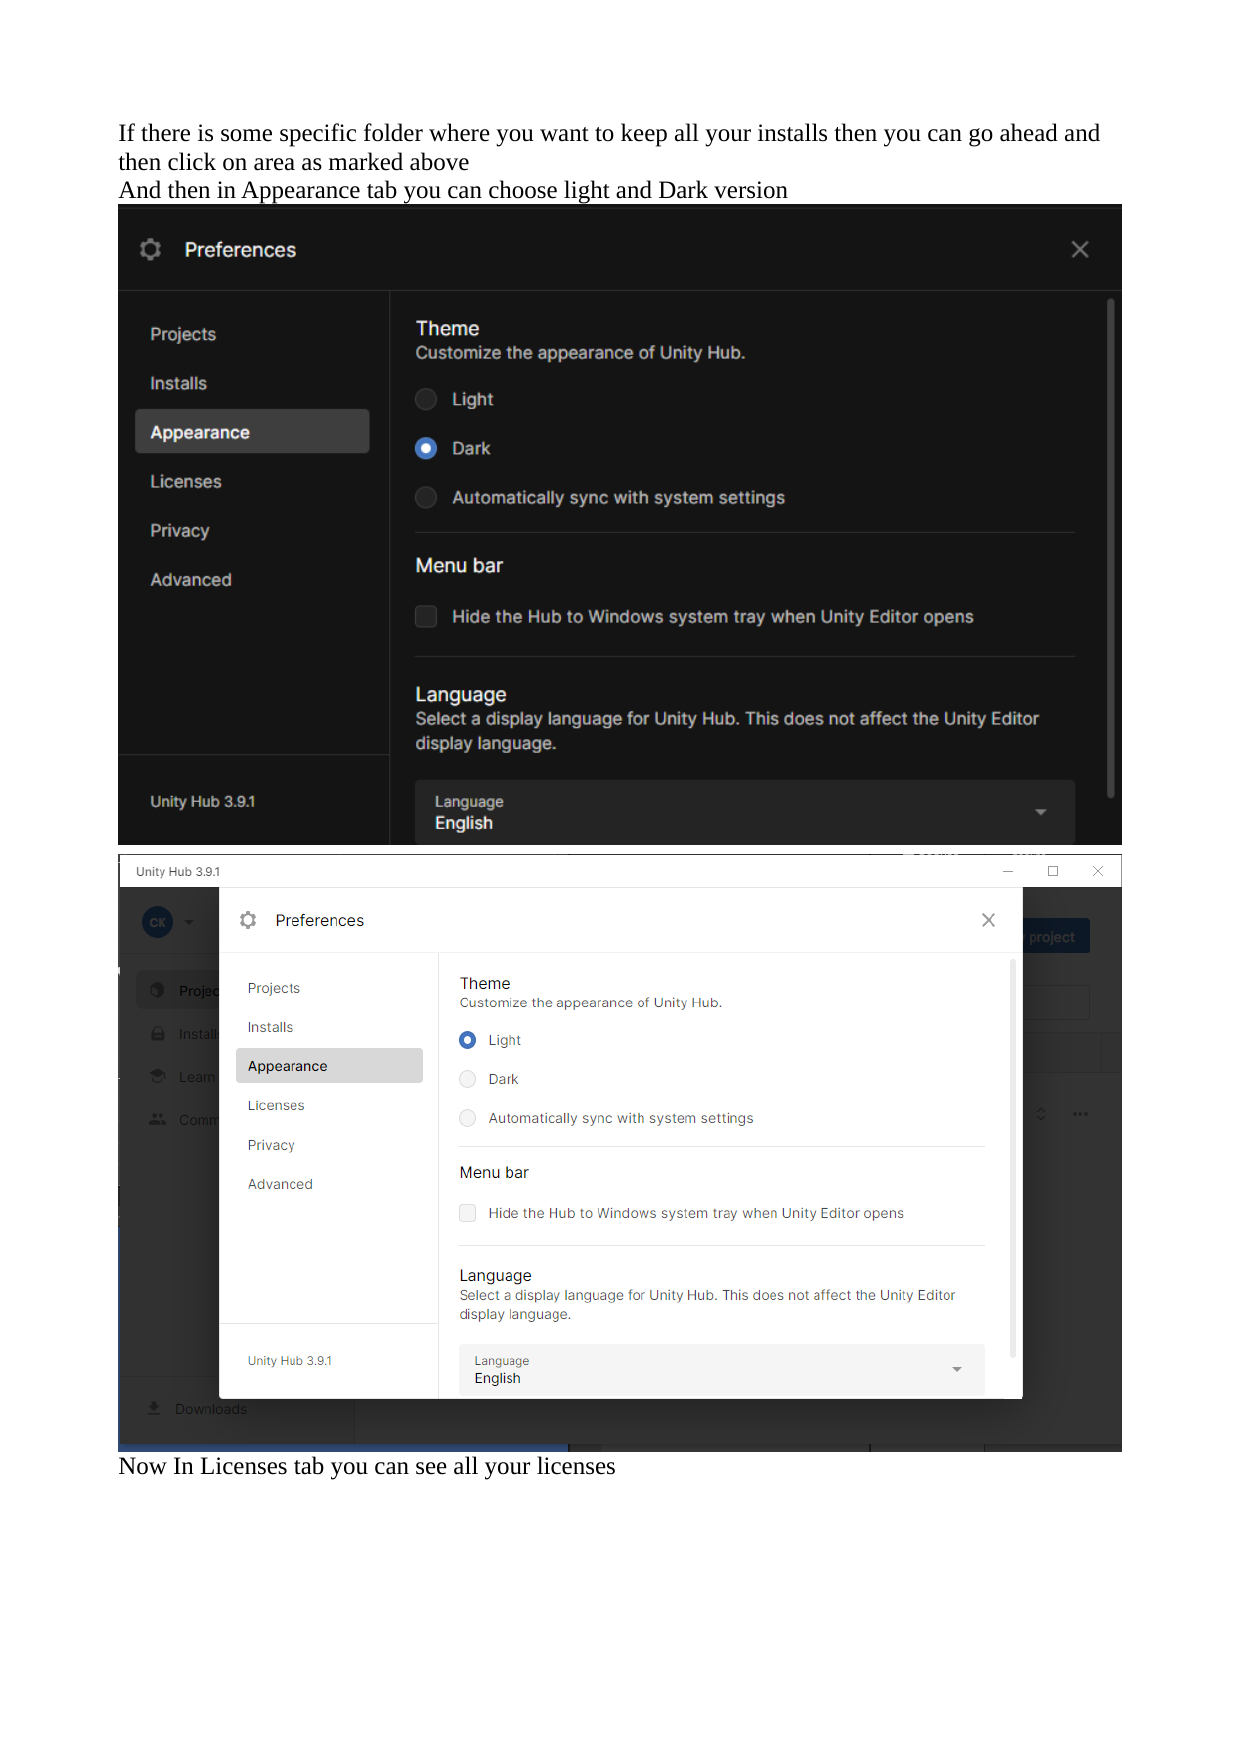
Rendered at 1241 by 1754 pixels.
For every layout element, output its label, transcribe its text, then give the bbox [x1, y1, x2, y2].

picture [118, 854, 1122, 1452]
text And then in Appearance tab you can choose light and Dark version [118, 176, 1122, 204]
text [118, 845, 1122, 854]
text If there is some specific folder where you want to keep all your installs then you can go ahead and then click on area as marked above [118, 118, 1122, 176]
text Now In Licenses tab you can see all your licenses [118, 1452, 1122, 1480]
picture [118, 204, 1122, 845]
